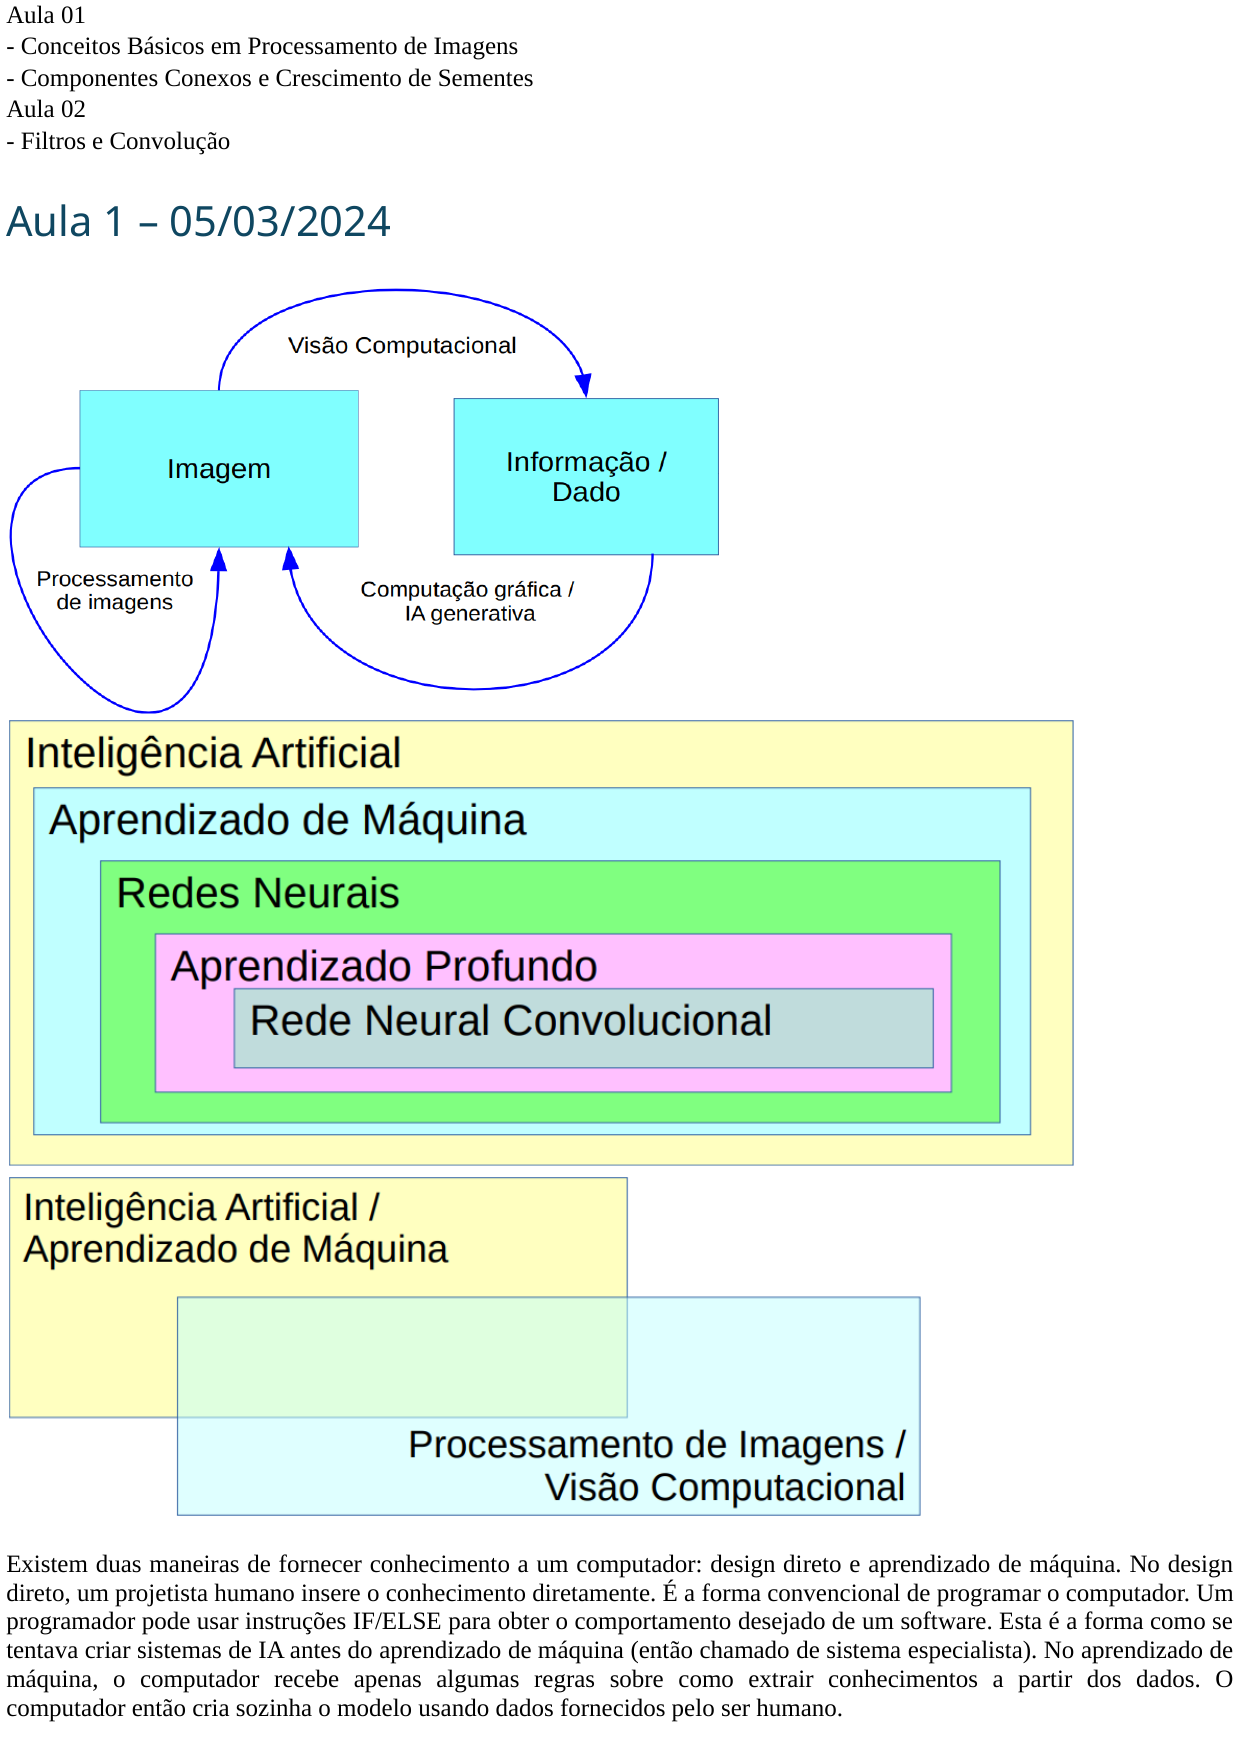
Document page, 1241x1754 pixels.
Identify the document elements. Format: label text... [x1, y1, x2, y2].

text - Conceitos Básicos em Processamento de Imagens [6, 31, 1234, 60]
picture [6, 286, 1083, 1521]
text Aula 01 [6, 0, 1234, 29]
text - Filtros e Convolução [6, 126, 1234, 154]
subtitle Aula 1 – 05/03/2024 [6, 192, 1234, 249]
text Existem duas maneiras de fornecer conhecimento a um computador: design direto e aprendizado de máquina. No design direto, um projetista humano insere o conhecimento diretamente. É a forma convencional de programar o computador. Um programador pode usar instruções IF/ELSE para obter o comportamento desejado de um software. Esta é a forma como se tentava criar sistemas de IA antes do aprendizado de máquina (então chamado de sistema especialista). No aprendizado de máquina, o computador recebe apenas algumas regras sobre como extrair conhecimentos a partir dos dados. O computador então cria sozinha o modelo usando dados fornecidos pelo ser humano. [6, 1549, 1234, 1721]
text Aula 02 [6, 94, 1234, 123]
text - Componentes Conexos e Crescimento de Sementes [6, 63, 1234, 92]
